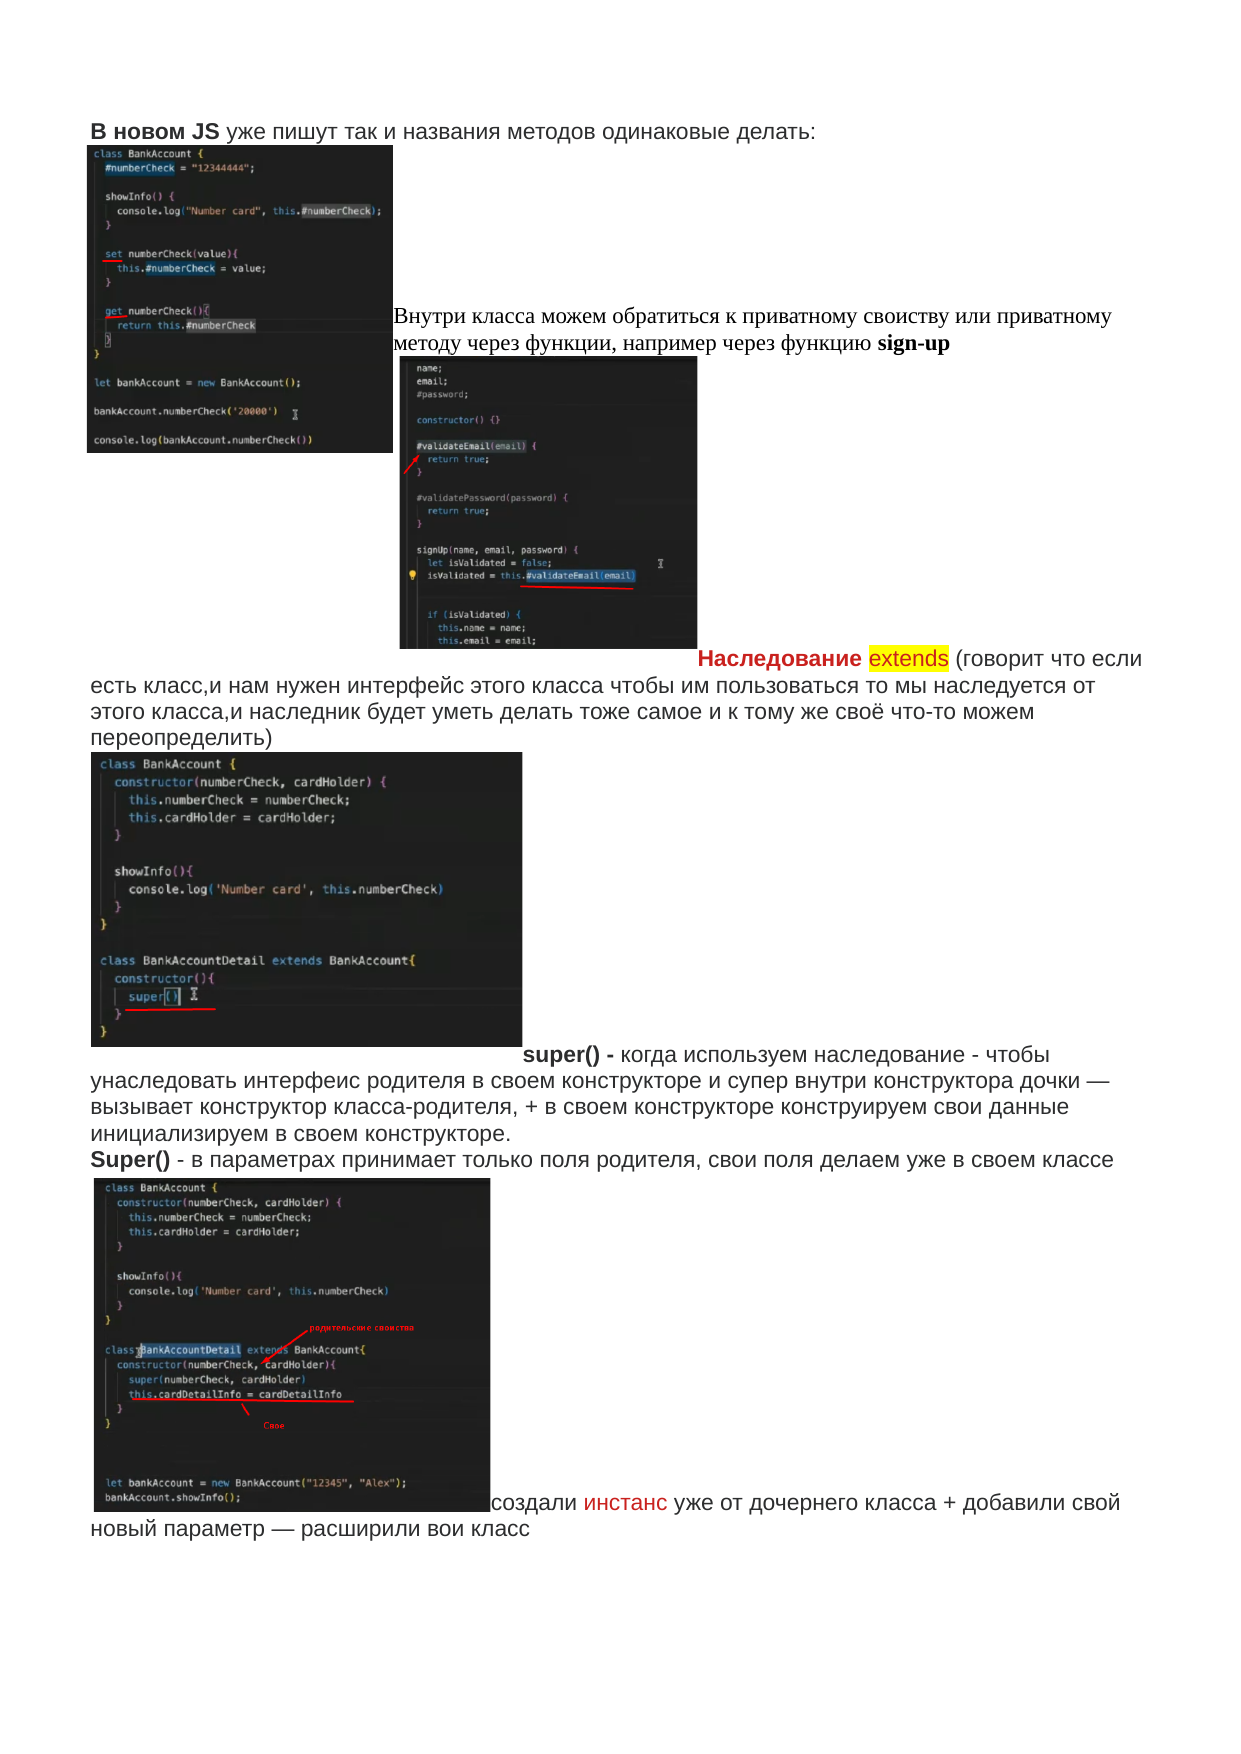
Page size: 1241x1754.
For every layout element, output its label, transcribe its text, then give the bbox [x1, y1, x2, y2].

picture [91, 752, 523, 1047]
picture [399, 356, 698, 649]
picture [93, 1178, 491, 1512]
text В новом JS уже пишут так и названия методов одинаковые делать: [90, 118, 1150, 144]
text Наследование extends (говорит что если есть класс,и нам нужен интерфейс этого класса чтобы им пользоваться то мы наследуется от этого класса,и наследник будет уметь делать тоже самое и к тому же своё что-то можем переопределить) [90, 645, 1150, 751]
text создали инстанс уже от дочернего класса + добавили свой новый параметр — расширили вои класс [90, 1488, 1150, 1541]
text Внутри класса можем обратиться к приватному своиству или приватному методу через функции, например через функцию sign-up [393, 303, 1150, 355]
text super() - когда используем наследование - чтобы унаследовать интерфеис родителя в своем конструкторе и супер внутри конструктора дочки — вызывает конструктор класса-родителя, + в своем конструкторе конструируем свои данные инициализируем в своем конструкторе. [90, 1041, 1150, 1146]
picture [86, 145, 393, 453]
text Super() - в параметрах принимает только поля родителя, свои поля делаем уже в своем классе [90, 1146, 1150, 1172]
